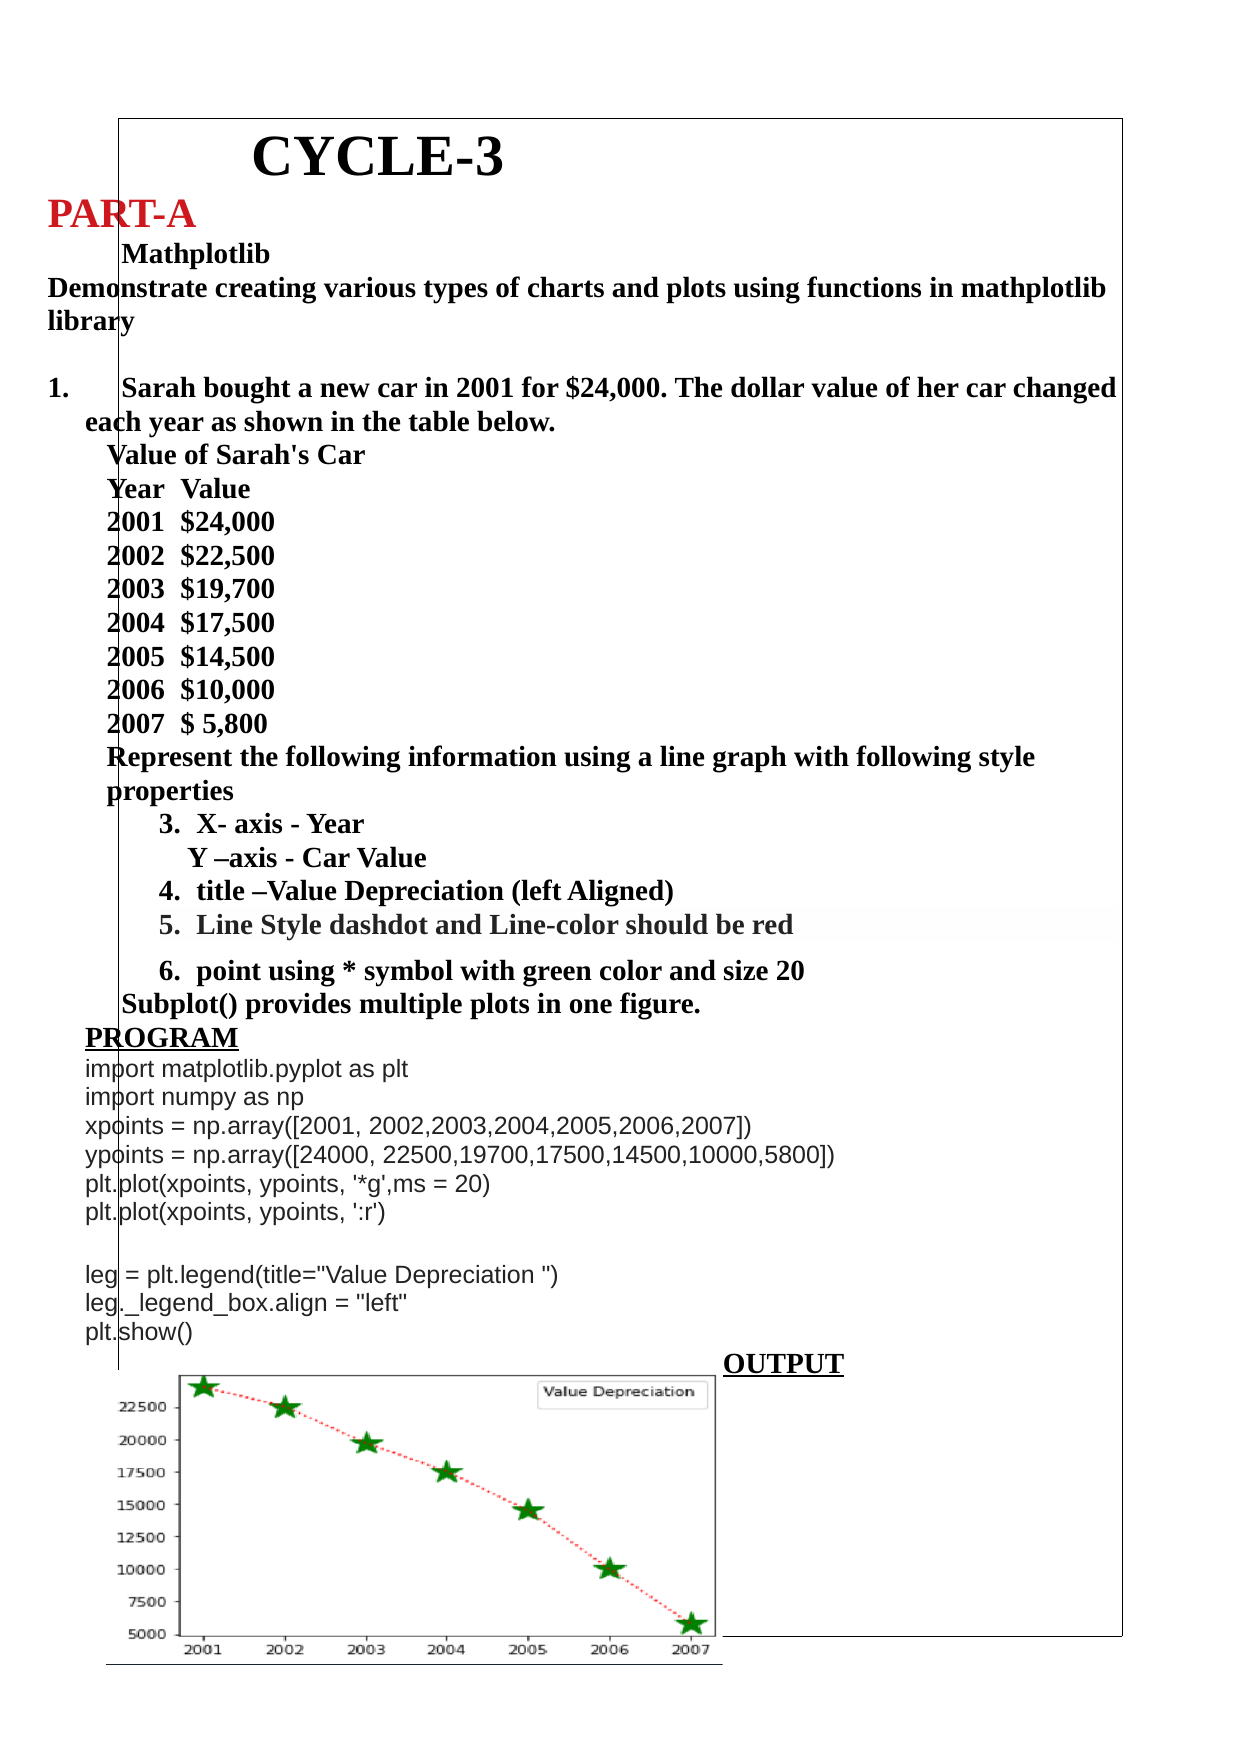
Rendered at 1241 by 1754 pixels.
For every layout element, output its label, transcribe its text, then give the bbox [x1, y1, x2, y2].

text 2003 $19,700 [119, 572, 1119, 605]
text PART-A [47, 188, 118, 236]
list PROGRAM [119, 1020, 1119, 1054]
text 2002 $22,500 [106, 538, 118, 572]
list point using * symbol with green color and size 20 [159, 953, 1119, 987]
text 2001 $24,000 [106, 504, 118, 538]
text Demonstrate creating various types of charts and plots using functions in mathplotlib library [47, 270, 118, 337]
text Demonstrate creating various types of charts and plots using functions in mathplotlib library [119, 270, 1119, 337]
list [85, 1346, 118, 1379]
text 2005 $14,500 [119, 639, 1119, 672]
text Value of Sarah's Car [119, 437, 1119, 471]
text 2005 $14,500 [106, 639, 118, 672]
text Year Value [106, 471, 118, 504]
list Line Style dashdot and Line-color should be red [159, 907, 1119, 941]
list Subplot() provides multiple plots in one figure. [121, 987, 1119, 1020]
text 2004 $17,500 [106, 605, 118, 639]
text Year Value [119, 471, 1119, 504]
list title –Value Depreciation (left Aligned) [159, 873, 1119, 907]
text 2006 $10,000 [106, 672, 118, 706]
text Mathplotlib [121, 236, 1119, 270]
text PART-A [119, 188, 1119, 236]
text 2002 $22,500 [119, 538, 1119, 572]
list PROGRAM [85, 1020, 118, 1049]
text 2006 $10,000 [119, 672, 1119, 706]
text 2007 $ 5,800 [119, 706, 1119, 739]
list Sarah bought a new car in 2001 for $24,000. The dollar value of her car changed each year as shown in the table below. [47, 370, 118, 437]
list Y –axis - Car Value [187, 840, 1119, 873]
text 2007 $ 5,800 [106, 706, 118, 739]
picture [534, 1370, 723, 1665]
list OUTPUT [119, 1346, 1119, 1379]
list X- axis - Year [159, 806, 1119, 840]
text Represent the following information using a line graph with following style properties [119, 739, 1119, 806]
text 2004 $17,500 [119, 605, 1119, 639]
list import matplotlib.pyplot as plt import numpy as np xpoints = np.array([2001, 2002,2003,2004,2005,2006,2007]) ypoints = np.array([24000, 22500,19700,17500,14500,10000,5800]) plt.plot(xpoints, ypoints, '*g',ms = 20) plt.plot(xpoints, ypoints, ':r') leg = plt.legend(title="Value Depreciation ") leg._legend_box.align = "left" plt.show() [85, 1054, 118, 1346]
text 2003 $19,700 [106, 572, 118, 605]
text 2001 $24,000 [119, 504, 1119, 538]
list import matplotlib.pyplot as plt import numpy as np xpoints = np.array([2001, 2002,2003,2004,2005,2006,2007]) ypoints = np.array([24000, 22500,19700,17500,14500,10000,5800]) plt.plot(xpoints, ypoints, '*g',ms = 20) plt.plot(xpoints, ypoints, ':r') leg = plt.legend(title="Value Depreciation ") leg._legend_box.align = "left" plt.show() [119, 1054, 1119, 1346]
text [47, 121, 118, 188]
list Sarah bought a new car in 2001 for $24,000. The dollar value of her car changed each year as shown in the table below. [119, 370, 1119, 437]
text CYCLE-3 [119, 121, 1119, 188]
